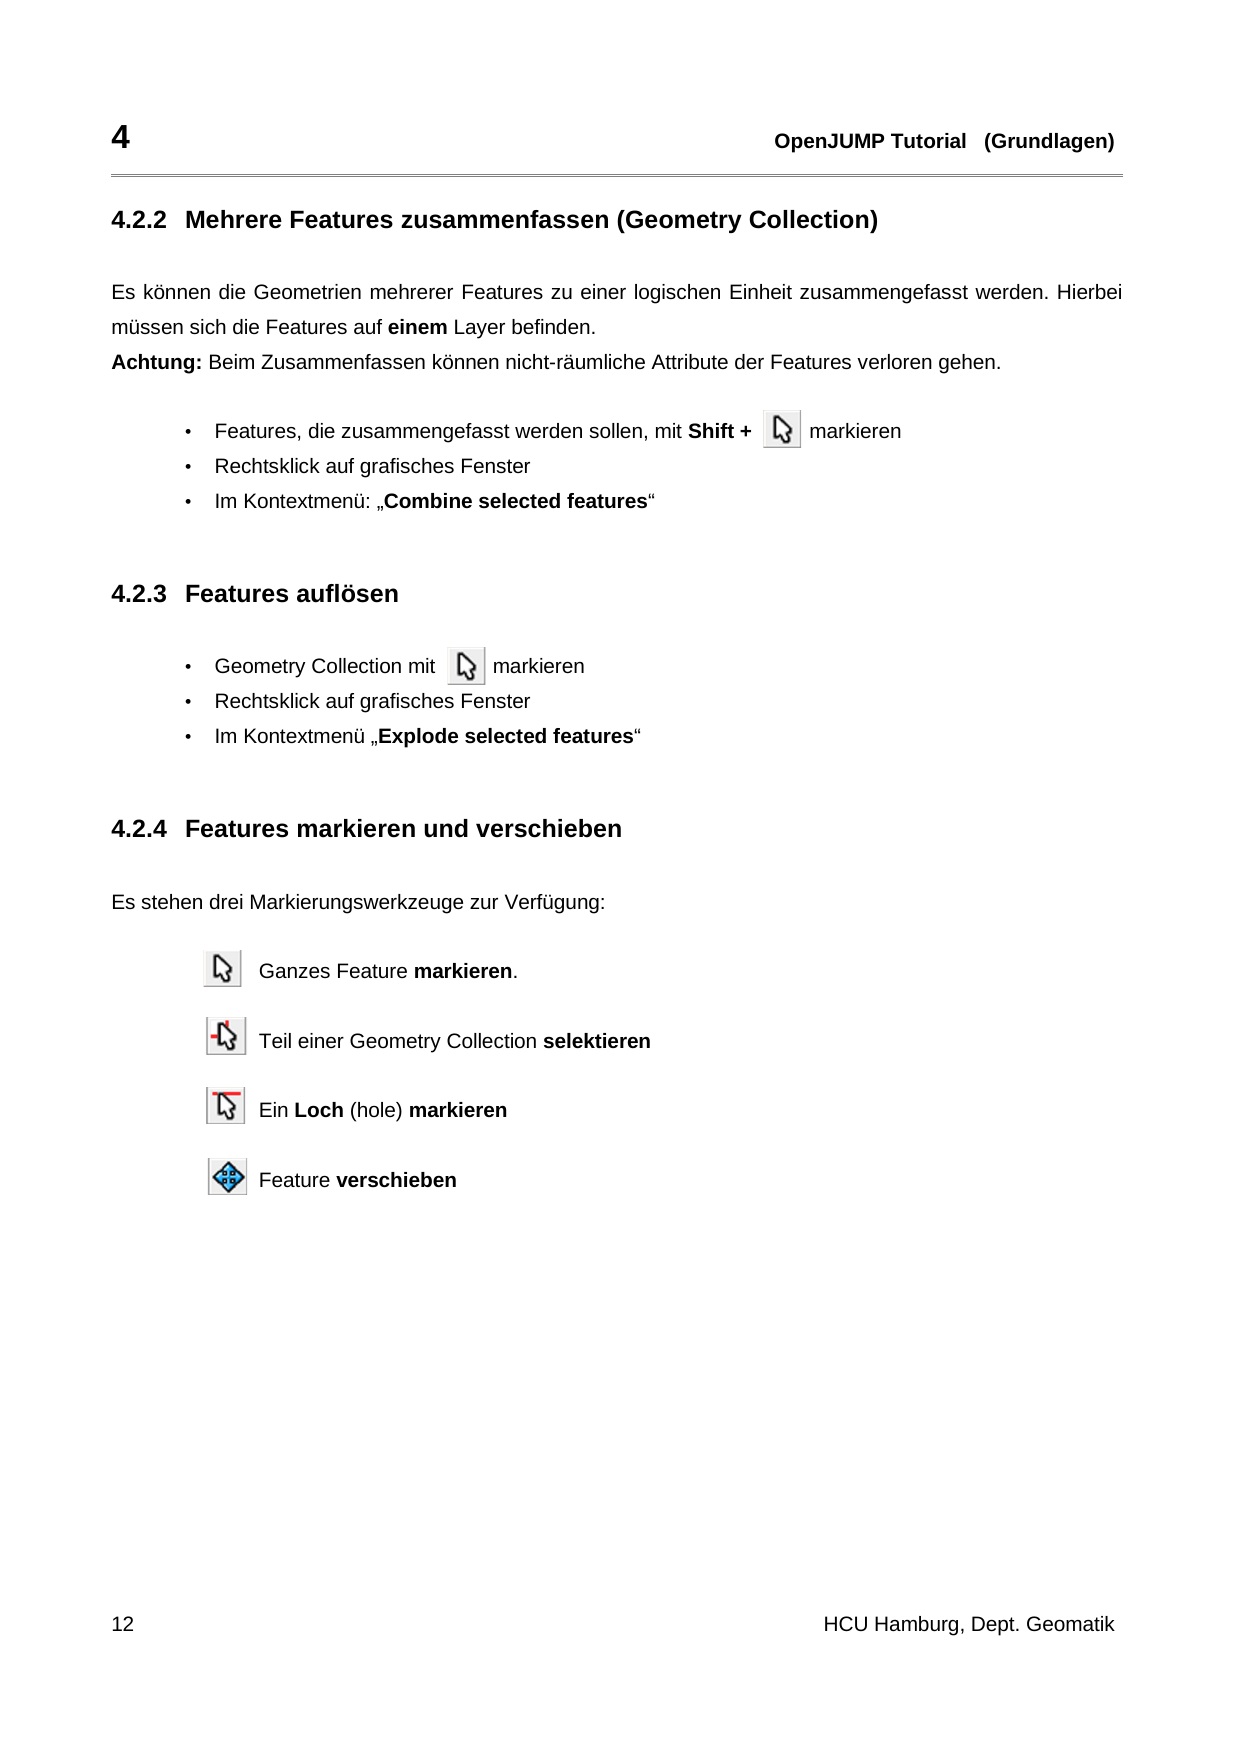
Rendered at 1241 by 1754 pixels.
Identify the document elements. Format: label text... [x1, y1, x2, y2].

text Es können die Geometrien mehrerer Features zu einer logischen Einheit zusammengefasst werden. Hierbei müssen sich die Features auf einem Layer befinden. Achtung: Beim Zusammenfassen können nicht-räumliche Attribute der Features verloren gehen. [111, 281, 1123, 374]
list Rechtsklick auf grafisches Fenster [185, 690, 1123, 713]
list Features, die zusammengefasst werden sollen, mit Shift + [185, 420, 763, 443]
list Im Kontextmenü: „Combine selected features“ [185, 490, 1123, 513]
picture [763, 410, 802, 448]
text [111, 1169, 207, 1192]
list Geometry Collection mit [185, 655, 447, 678]
subtitle Features markieren und verschieben [111, 815, 1123, 843]
text [111, 960, 203, 983]
text Es stehen drei Markierungswerkzeuge zur Verfügung: [111, 890, 1123, 913]
picture [203, 950, 242, 987]
text Ganzes Feature markieren. [242, 960, 1123, 983]
list Rechtsklick auf grafisches Fenster [185, 455, 1123, 478]
text Ein Loch (hole) markieren [246, 1099, 1123, 1122]
picture [205, 1017, 248, 1055]
list markieren [802, 420, 1123, 443]
text [111, 1029, 205, 1053]
list Im Kontextmenü „Explode selected features“ [185, 725, 1123, 748]
picture [207, 1158, 248, 1195]
text Feature verschieben [248, 1169, 1123, 1192]
list markieren [486, 655, 1123, 678]
text Teil einer Geometry Collection selektieren [248, 1029, 1123, 1053]
subtitle Features auflösen [111, 580, 1123, 608]
picture [447, 647, 486, 685]
text [111, 1099, 206, 1122]
picture [206, 1087, 246, 1124]
subtitle Mehrere Features zusammenfassen (Geometry Collection) [111, 206, 1123, 234]
